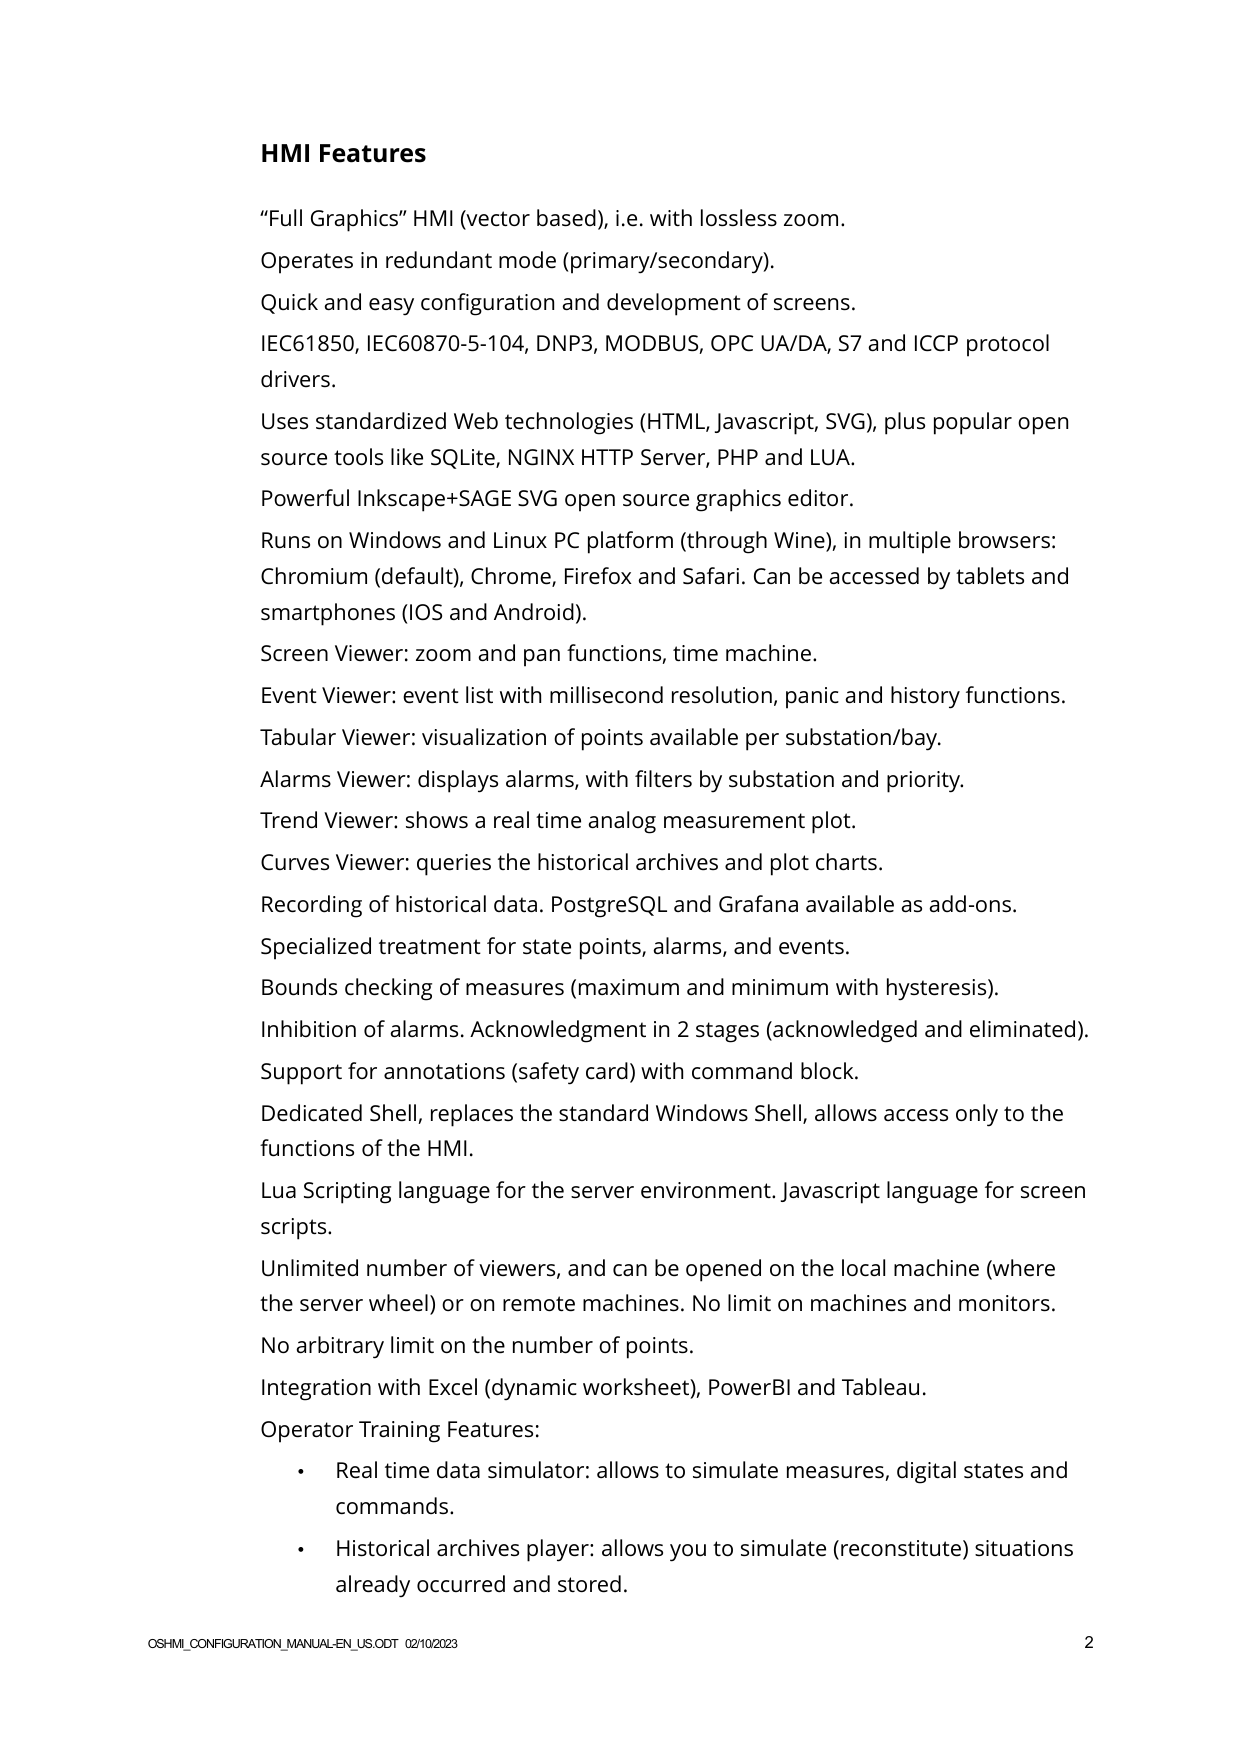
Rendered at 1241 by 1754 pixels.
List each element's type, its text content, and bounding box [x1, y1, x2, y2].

text Inhibition of alarms. Acknowledgment in 2 stages (acknowledged and eliminated). [260, 1014, 1093, 1044]
text Operates in redundant mode (primary/secondary). [260, 245, 1093, 274]
text IEC61850, IEC60870-5-104, DNP3, MODBUS, OPC UA/DA, S7 and ICCP protocol drivers. [260, 328, 1093, 394]
text Bounds checking of measures (maximum and minimum with hysteresis). [260, 972, 1093, 1002]
text Lua Scripting language for the server environment. Javascript language for screen scripts. [260, 1175, 1093, 1241]
text Alarms Viewer: displays alarms, with filters by substation and priority. [260, 763, 1093, 793]
text Event Viewer: event list with millisecond resolution, panic and history functions. [260, 680, 1093, 710]
text Recording of historical data. PostgreSQL and Grafana available as add-ons. [260, 889, 1093, 919]
text Uses standardized Web technologies (HTML, Javascript, SVG), plus popular open source tools like SQLite, NGINX HTTP Server, PHP and LUA. [260, 406, 1093, 471]
text Dedicated Shell, replaces the standard Windows Shell, allows access only to the functions of the HMI. [260, 1098, 1093, 1163]
text Quick and easy configuration and development of screens. [260, 286, 1093, 316]
text Trend Viewer: shows a real time analog measurement plot. [260, 805, 1093, 835]
text Unlimited number of viewers, and can be opened on the local machine (where the server wheel) or on remote machines. No limit on machines and monitors. [260, 1253, 1093, 1318]
subtitle HMI Features [260, 136, 1093, 170]
text Operator Training Features: [260, 1414, 1093, 1443]
text Specialized treatment for state points, alarms, and events. [260, 931, 1093, 960]
text No arbitrary limit on the number of points. [260, 1330, 1093, 1360]
text Curves Viewer: queries the historical archives and plot charts. [260, 847, 1093, 877]
text “Full Graphics” HMI (vector based), i.e. with lossless zoom. [260, 203, 1093, 233]
text Support for annotations (safety card) with command block. [260, 1056, 1093, 1086]
text Tabular Viewer: visualization of points available per substation/bay. [260, 722, 1093, 752]
text Runs on Windows and Linux PC platform (through Wine), in multiple browsers: Chromium (default), Chrome, Firefox and Safari. Can be accessed by tablets and smartphones (IOS and Android). [260, 525, 1093, 626]
text Screen Viewer: zoom and pan functions, time machine. [260, 638, 1093, 668]
list Real time data simulator: allows to simulate measures, digital states and commands. [298, 1456, 1093, 1521]
list Historical archives player: allows you to simulate (reconstitute) situations already occurred and stored. [298, 1533, 1093, 1598]
text Powerful Inkscape+SAGE SVG open source graphics editor. [260, 483, 1093, 513]
text Integration with Excel (dynamic worksheet), PowerBI and Tableau. [260, 1372, 1093, 1402]
